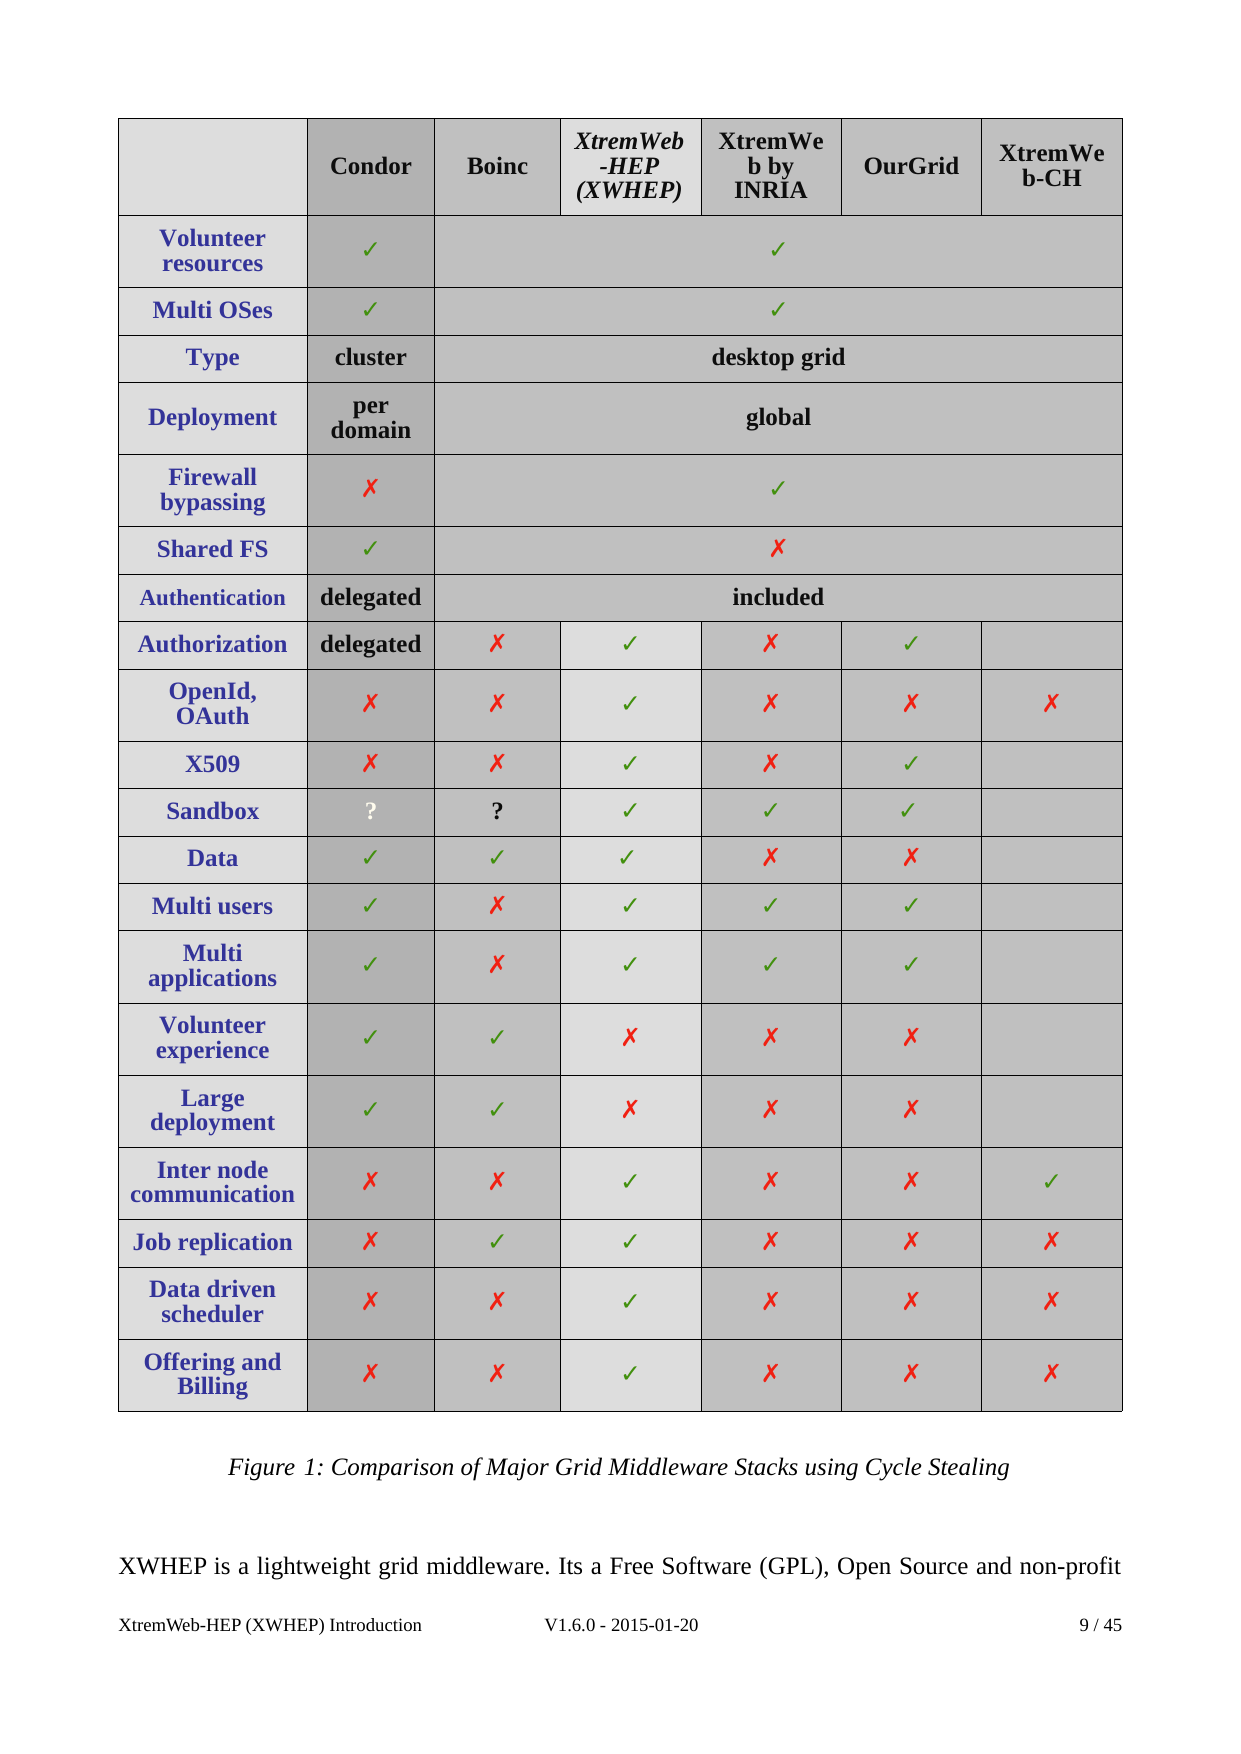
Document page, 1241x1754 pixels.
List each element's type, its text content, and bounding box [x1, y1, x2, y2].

table_cell ✗ [842, 1340, 981, 1411]
table_cell ✗ [435, 1268, 560, 1339]
table_cell ? [308, 789, 434, 836]
table_cell ✓ [308, 837, 434, 883]
table_cell Large deployment [119, 1076, 307, 1147]
table_cell ✗ [842, 1268, 981, 1339]
table_cell ✗ [561, 1076, 701, 1147]
table_cell ✓ [435, 1220, 560, 1267]
table_cell ? [435, 789, 560, 836]
table_cell ✗ [842, 1004, 981, 1075]
table_cell ✗ [702, 1076, 841, 1147]
table_cell OpenId, OAuth [119, 670, 307, 741]
table_cell Data driven scheduler [119, 1268, 307, 1339]
text Figure 1: Comparison of Major Grid Middleware Stacks using Cycle Stealing [118, 1452, 1122, 1481]
table_cell [982, 1076, 1122, 1147]
table_cell ✓ [561, 931, 701, 1003]
table_cell ✓ [561, 884, 701, 930]
table_cell [982, 789, 1122, 836]
text XWHEP is a lightweight grid middleware. Its a Free Software (GPL), Open Source and non-profit [118, 1551, 1122, 1580]
table_cell Shared FS [119, 527, 307, 574]
table_cell ✓ [561, 1148, 701, 1219]
table_cell ✓ [702, 789, 841, 836]
table_cell [982, 884, 1122, 930]
table_cell ✓ [308, 216, 434, 287]
table_cell ✗ [702, 1004, 841, 1075]
table_cell ✓ [435, 216, 1122, 287]
table_cell ✗ [435, 527, 1122, 574]
table_cell ✗ [982, 1268, 1122, 1339]
table_cell ✓ [308, 1076, 434, 1147]
table_header OurGrid [842, 119, 981, 215]
table_cell ✗ [702, 1220, 841, 1267]
table_cell ✗ [308, 742, 434, 788]
table_cell Volunteer experience [119, 1004, 307, 1075]
table_cell Multi OSes [119, 288, 307, 335]
table_cell Deployment [119, 383, 307, 454]
table_cell ✗ [435, 1148, 560, 1219]
table_cell [982, 1004, 1122, 1075]
table_cell ✗ [842, 1220, 981, 1267]
table_cell Multi users [119, 884, 307, 930]
table_cell ✓ [561, 837, 701, 883]
table_cell ✓ [308, 527, 434, 574]
table_cell ✗ [435, 884, 560, 930]
table_cell ✗ [702, 622, 841, 669]
table_cell [982, 931, 1122, 1003]
table_cell Inter node communication [119, 1148, 307, 1219]
table_header XtremWeb-CH [982, 119, 1122, 215]
table_cell Type [119, 336, 307, 382]
table_header XtremWeb by INRIA [702, 119, 841, 215]
table_cell ✓ [982, 1148, 1122, 1219]
table_cell ✓ [435, 1076, 560, 1147]
table_cell Offering and Billing [119, 1340, 307, 1411]
table_cell delegated [308, 575, 434, 621]
table_cell ✗ [842, 670, 981, 741]
table_cell ✓ [561, 1340, 701, 1411]
table_cell ✓ [561, 789, 701, 836]
table_cell ✓ [842, 931, 981, 1003]
table_cell ✗ [982, 670, 1122, 741]
table_cell Job replication [119, 1220, 307, 1267]
table_cell ✗ [982, 1220, 1122, 1267]
table_cell ✓ [435, 288, 1122, 335]
table_cell delegated [308, 622, 434, 669]
table_cell ✓ [561, 742, 701, 788]
table_cell ✗ [435, 1340, 560, 1411]
table_cell ✗ [308, 1340, 434, 1411]
table_header Boinc [435, 119, 560, 215]
table_cell ✓ [435, 837, 560, 883]
table_cell ✓ [561, 670, 701, 741]
table_cell ✓ [561, 1268, 701, 1339]
table_cell [982, 837, 1122, 883]
table_cell ✗ [308, 670, 434, 741]
table_header [119, 119, 307, 215]
table_cell desktop grid [435, 336, 1122, 382]
table_cell ✗ [702, 670, 841, 741]
table_cell Authentication [119, 575, 307, 621]
table_cell ✗ [435, 622, 560, 669]
table_cell ✓ [702, 931, 841, 1003]
table_cell ✓ [842, 789, 981, 836]
table_cell ✗ [842, 1076, 981, 1147]
table_cell ✓ [702, 884, 841, 930]
table_cell ✓ [435, 455, 1122, 526]
table_cell ✗ [702, 1340, 841, 1411]
table_cell ✗ [702, 1148, 841, 1219]
table_cell Data [119, 837, 307, 883]
table_cell ✗ [435, 670, 560, 741]
table_cell ✗ [308, 1268, 434, 1339]
table_cell Sandbox [119, 789, 307, 836]
table_cell Firewall bypassing [119, 455, 307, 526]
table_cell ✗ [308, 1220, 434, 1267]
table_cell ✓ [842, 622, 981, 669]
table_cell ✗ [435, 931, 560, 1003]
table_cell X509 [119, 742, 307, 788]
table_cell ✗ [842, 837, 981, 883]
table_cell global [435, 383, 1122, 454]
table_cell ✓ [435, 1004, 560, 1075]
table_cell included [435, 575, 1122, 621]
table_cell ✓ [561, 622, 701, 669]
table_cell ✗ [308, 455, 434, 526]
table_header XtremWeb-HEP (XWHEP) [561, 119, 701, 215]
table_cell ✗ [561, 1004, 701, 1075]
table_cell ✗ [702, 837, 841, 883]
table_cell Volunteer resources [119, 216, 307, 287]
table_cell ✓ [308, 884, 434, 930]
table_header Condor [308, 119, 434, 215]
table_cell ✓ [308, 931, 434, 1003]
table_cell per domain [308, 383, 434, 454]
table_cell ✓ [842, 742, 981, 788]
table_cell ✓ [842, 884, 981, 930]
table_cell cluster [308, 336, 434, 382]
table_cell [982, 622, 1122, 669]
table_cell ✓ [308, 288, 434, 335]
table_cell ✗ [842, 1148, 981, 1219]
table_cell ✓ [561, 1220, 701, 1267]
table_cell [982, 742, 1122, 788]
table_cell ✗ [702, 742, 841, 788]
table_cell ✗ [308, 1148, 434, 1219]
table_cell Authorization [119, 622, 307, 669]
table_cell ✗ [702, 1268, 841, 1339]
table_cell ✗ [435, 742, 560, 788]
table_cell ✗ [982, 1340, 1122, 1411]
table_cell Multi applications [119, 931, 307, 1003]
table_cell ✓ [308, 1004, 434, 1075]
